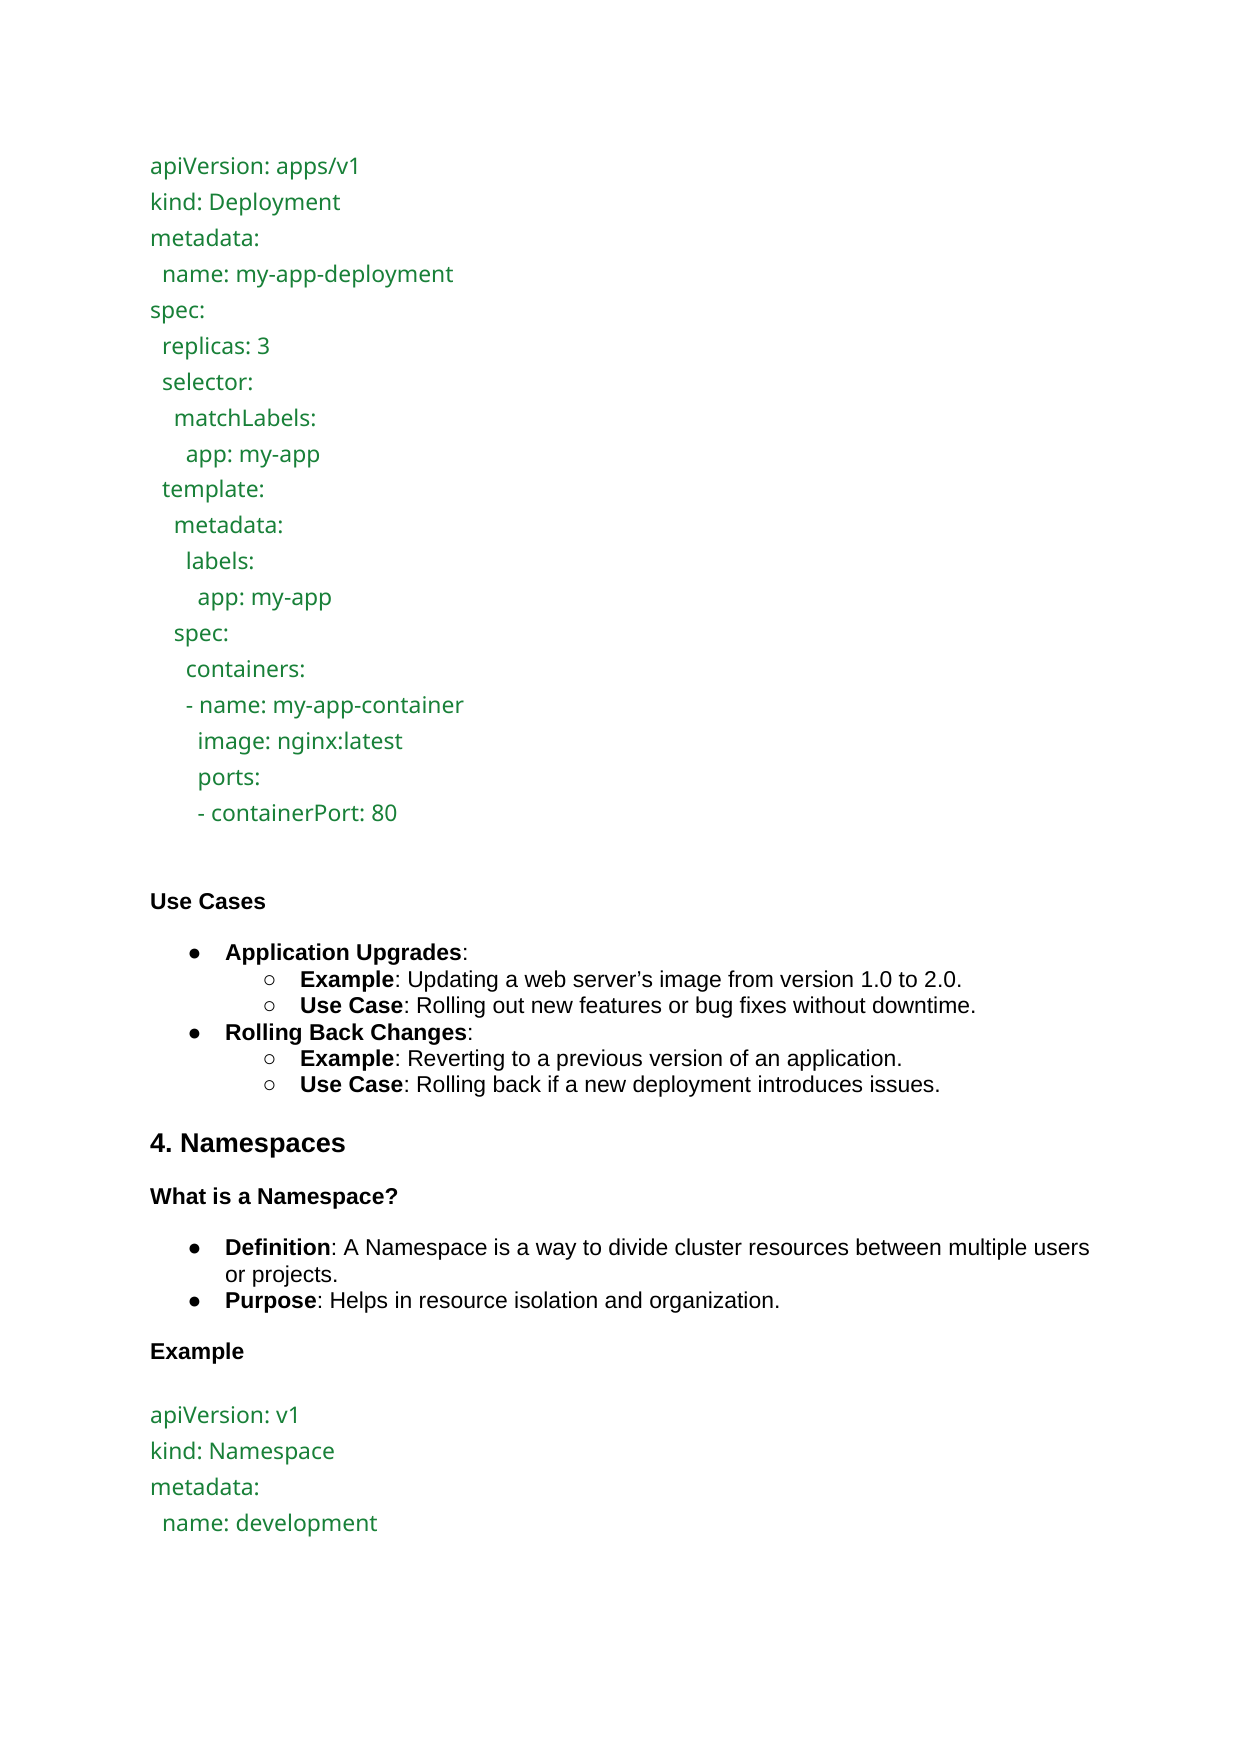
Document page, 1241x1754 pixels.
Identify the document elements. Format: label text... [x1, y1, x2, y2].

text name: development [150, 1507, 1090, 1538]
text replicas: 3 [150, 330, 1090, 361]
text apiVersion: v1 [150, 1399, 1090, 1430]
text matchLabels: [150, 402, 1090, 433]
subtitle What is a Namespace? [150, 1183, 1090, 1209]
list Use Case: Rolling back if a new deployment introduces issues. [262, 1071, 1090, 1097]
text kind: Deployment [150, 186, 1090, 217]
text image: nginx:latest [150, 725, 1090, 756]
text kind: Namespace [150, 1435, 1090, 1466]
text template: [150, 473, 1090, 505]
list Use Case: Rolling out new features or bug fixes without downtime. [262, 992, 1090, 1018]
list Example: Updating a web server’s image from version 1.0 to 2.0. [262, 966, 1090, 992]
text name: my-app-deployment [150, 258, 1090, 289]
text labels: [150, 545, 1090, 577]
text ports: [150, 761, 1090, 792]
text app: my-app [150, 437, 1090, 469]
text spec: [150, 294, 1090, 325]
text spec: [150, 617, 1090, 648]
text - containerPort: 80 [150, 797, 1090, 828]
text metadata: [150, 222, 1090, 253]
text metadata: [150, 1471, 1090, 1502]
text selector: [150, 366, 1090, 397]
list Application Upgrades: [187, 939, 1090, 966]
list Rolling Back Changes: [187, 1018, 1090, 1045]
list Definition: A Namespace is a way to divide cluster resources between multiple users or projects. [187, 1234, 1090, 1287]
subtitle Use Cases [150, 888, 1090, 914]
list Example: Reverting to a previous version of an application. [262, 1045, 1090, 1071]
text apiVersion: apps/v1 [150, 150, 1090, 181]
text - name: my-app-container [150, 689, 1090, 720]
subtitle Example [150, 1338, 1090, 1365]
text app: my-app [150, 581, 1090, 612]
text containers: [150, 653, 1090, 684]
subtitle 4. Namespaces [150, 1127, 1090, 1158]
text metadata: [150, 509, 1090, 541]
list Purpose: Helps in resource isolation and organization. [187, 1287, 1090, 1313]
